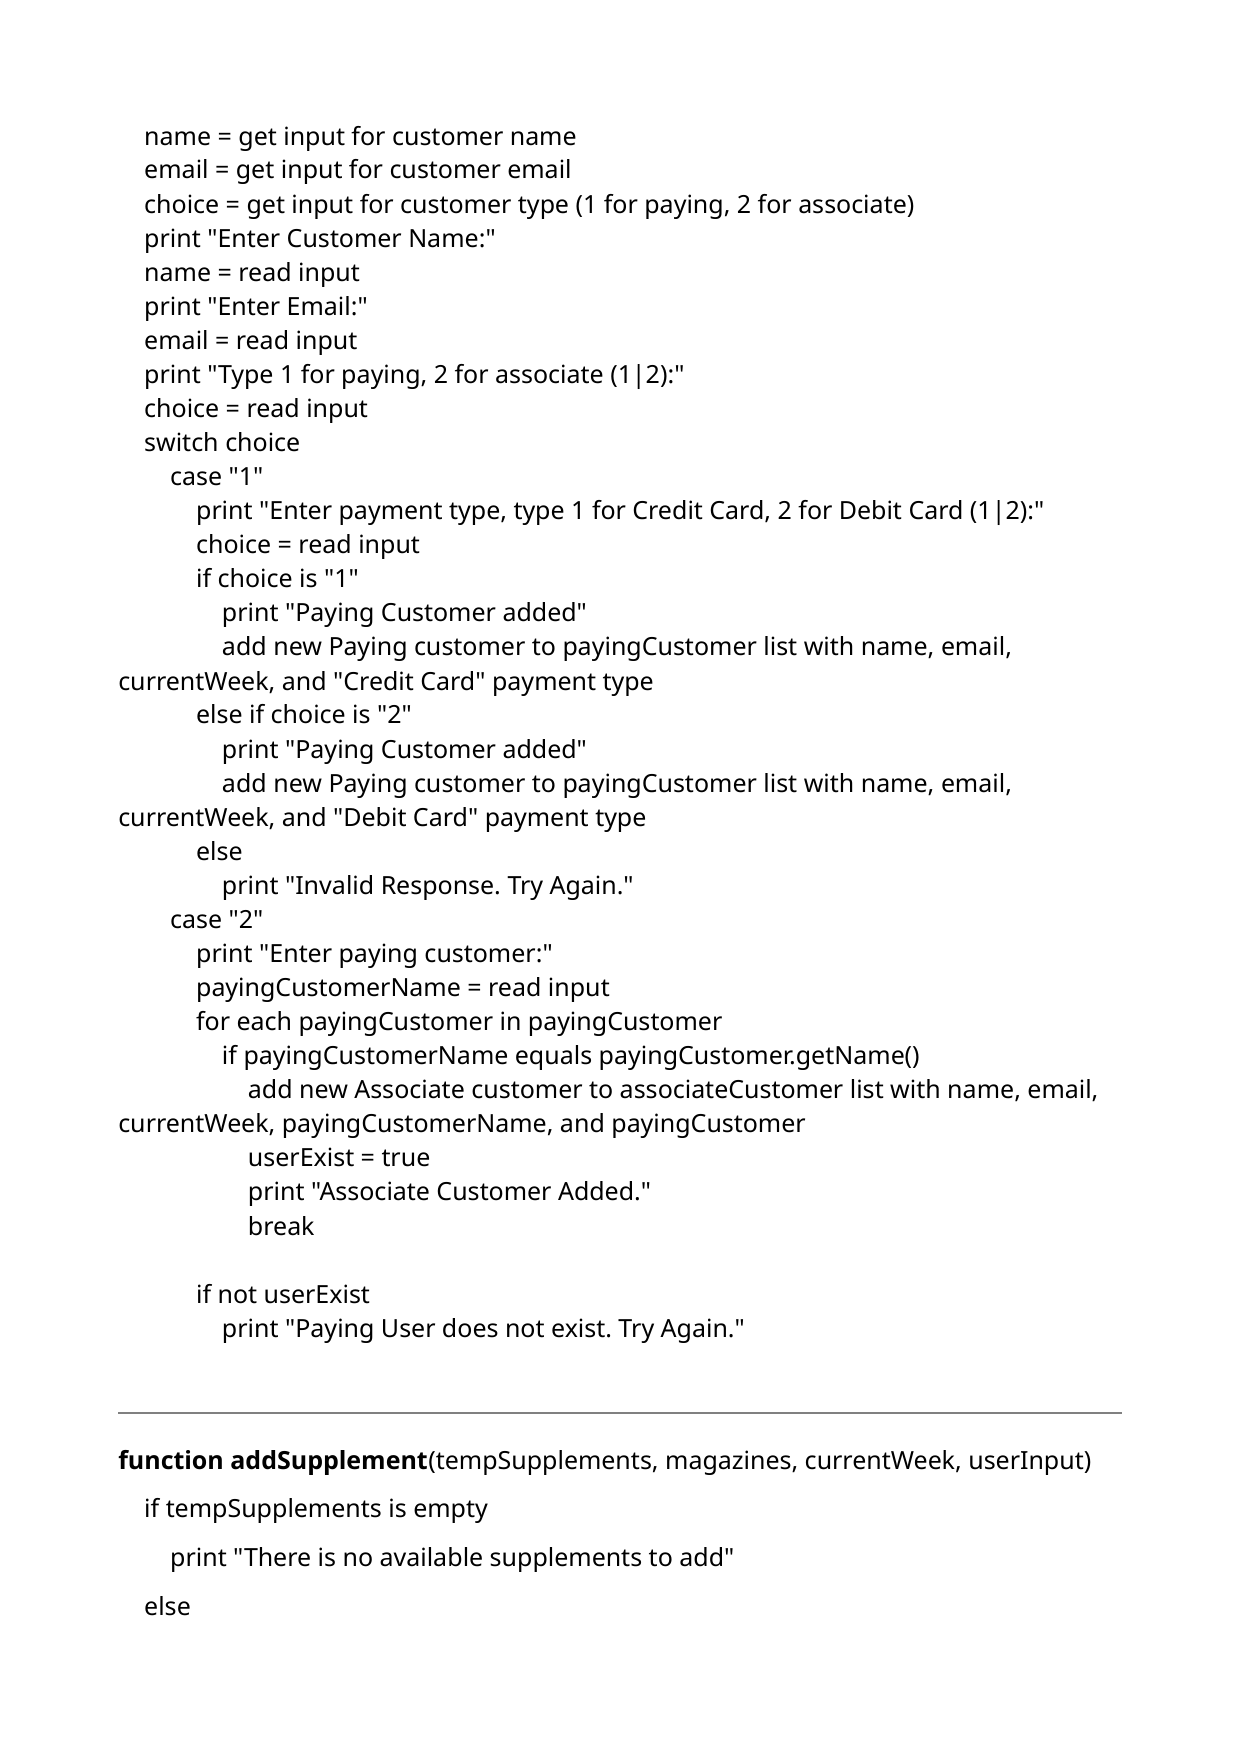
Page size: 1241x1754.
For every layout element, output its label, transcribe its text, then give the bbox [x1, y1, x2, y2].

text if payingCustomerName equals payingCustomer.getName() [118, 1038, 1122, 1072]
text choice = read input [118, 527, 1122, 561]
text print "Invalid Response. Try Again." [118, 867, 1122, 902]
text print "Paying User does not exist. Try Again." [118, 1310, 1122, 1344]
text if tempSupplements is empty [118, 1491, 1122, 1525]
text add new Associate customer to associateCustomer list with name, email, currentWeek, payingCustomerName, and payingCustomer [118, 1072, 1122, 1140]
text email = read input [118, 322, 1122, 357]
text print "Associate Customer Added." [118, 1174, 1122, 1208]
text print "Enter Customer Name:" [118, 220, 1122, 254]
text case "2" [118, 902, 1122, 936]
text email = get input for customer email [118, 152, 1122, 186]
text print "Paying Customer added" [118, 595, 1122, 629]
text payingCustomerName = read input [118, 970, 1122, 1004]
text print "Type 1 for paying, 2 for associate (1|2):" [118, 357, 1122, 391]
text name = read input [118, 254, 1122, 288]
text else [118, 1588, 1122, 1622]
text print "Enter paying customer:" [118, 936, 1122, 970]
text case "1" [118, 459, 1122, 493]
text function addSupplement(tempSupplements, magazines, currentWeek, userInput) [118, 1442, 1122, 1476]
text print "Enter payment type, type 1 for Credit Card, 2 for Debit Card (1|2):" [118, 493, 1122, 527]
text if not userExist [118, 1276, 1122, 1310]
text add new Paying customer to payingCustomer list with name, email, currentWeek, and "Debit Card" payment type [118, 765, 1122, 833]
text choice = read input [118, 391, 1122, 425]
text print "Paying Customer added" [118, 731, 1122, 765]
text userExist = true [118, 1140, 1122, 1174]
text if choice is "1" [118, 561, 1122, 595]
text else [118, 833, 1122, 867]
text switch choice [118, 425, 1122, 459]
text else if choice is "2" [118, 697, 1122, 731]
text print "There is no available supplements to add" [118, 1540, 1122, 1574]
text add new Paying customer to payingCustomer list with name, email, currentWeek, and "Credit Card" payment type [118, 629, 1122, 697]
text for each payingCustomer in payingCustomer [118, 1004, 1122, 1038]
text name = get input for customer name [118, 118, 1122, 152]
text break [118, 1208, 1122, 1242]
text print "Enter Email:" [118, 288, 1122, 322]
text choice = get input for customer type (1 for paying, 2 for associate) [118, 186, 1122, 220]
